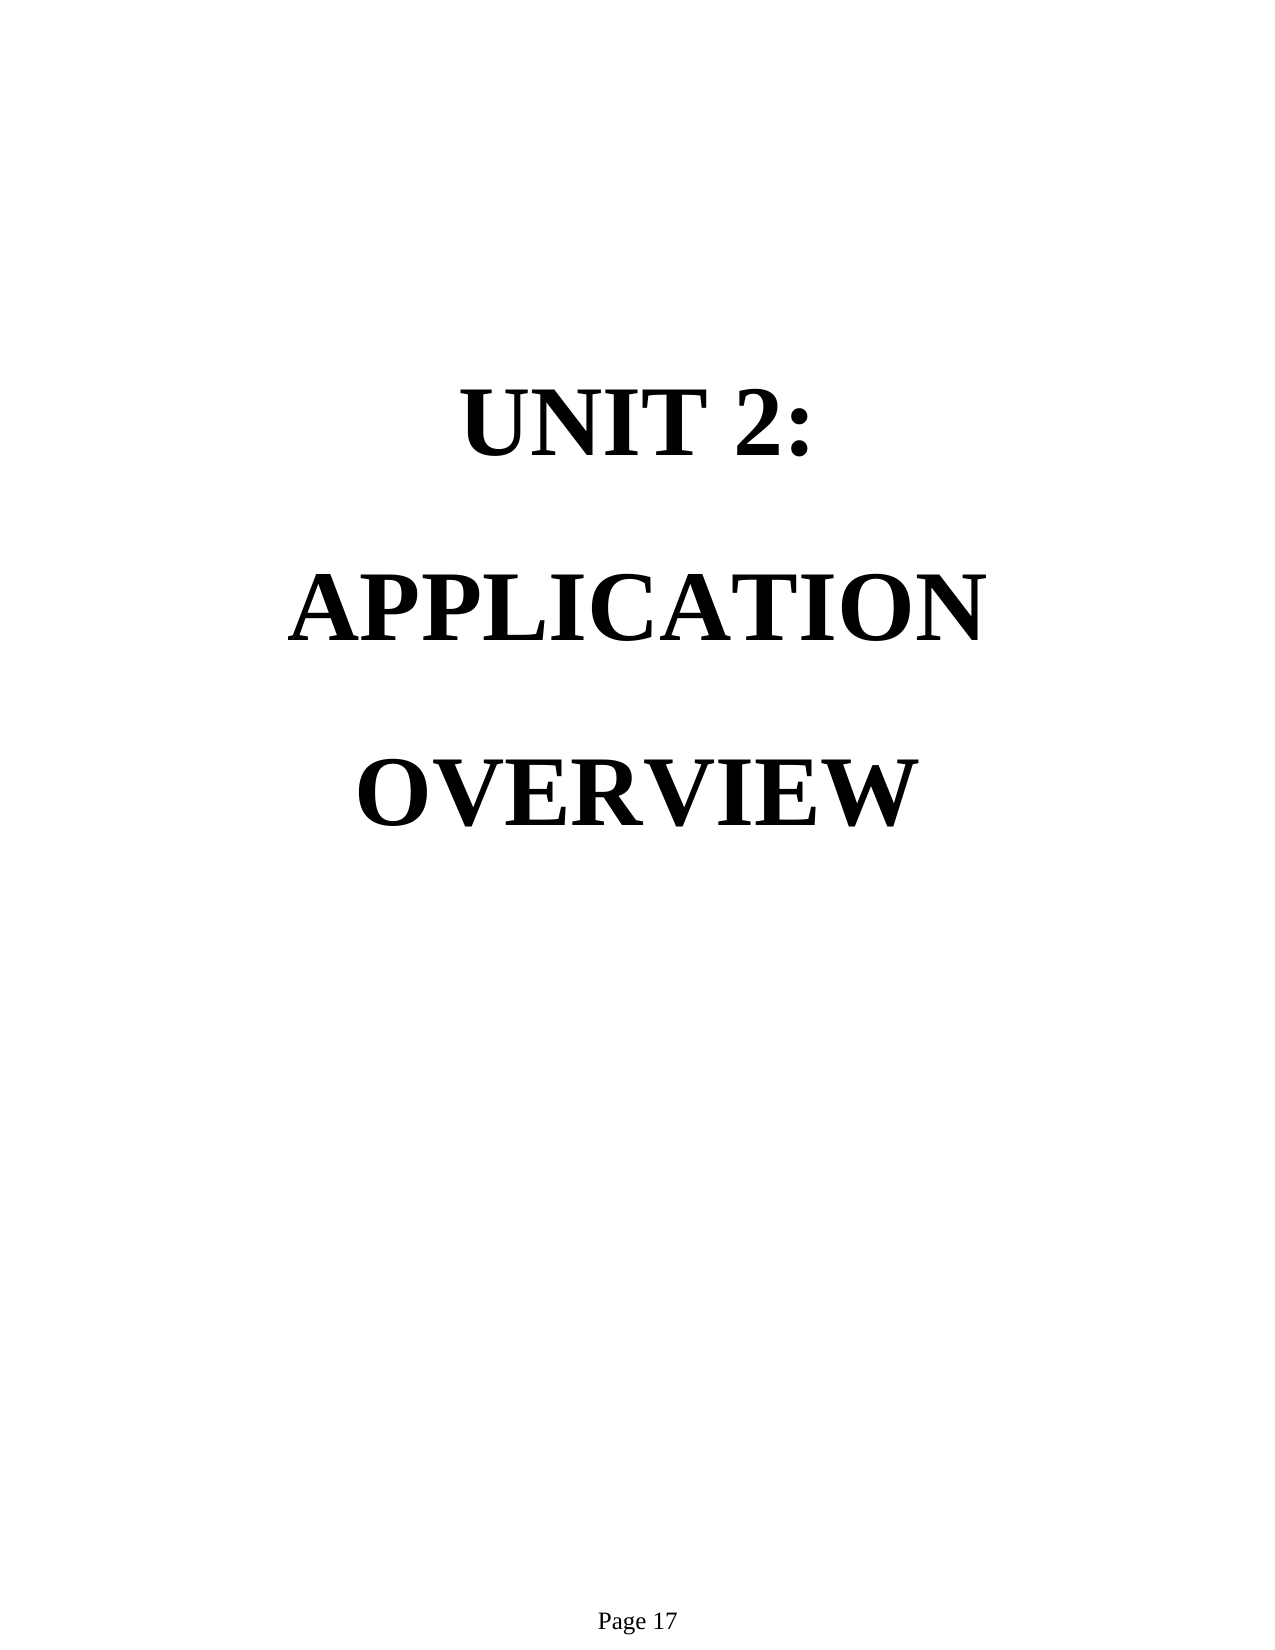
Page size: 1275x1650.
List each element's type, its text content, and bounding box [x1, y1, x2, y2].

subtitle UNIT 2: [135, 362, 1140, 477]
text OVERVIEW [135, 732, 1140, 847]
subtitle APPLICATION [135, 547, 1140, 662]
